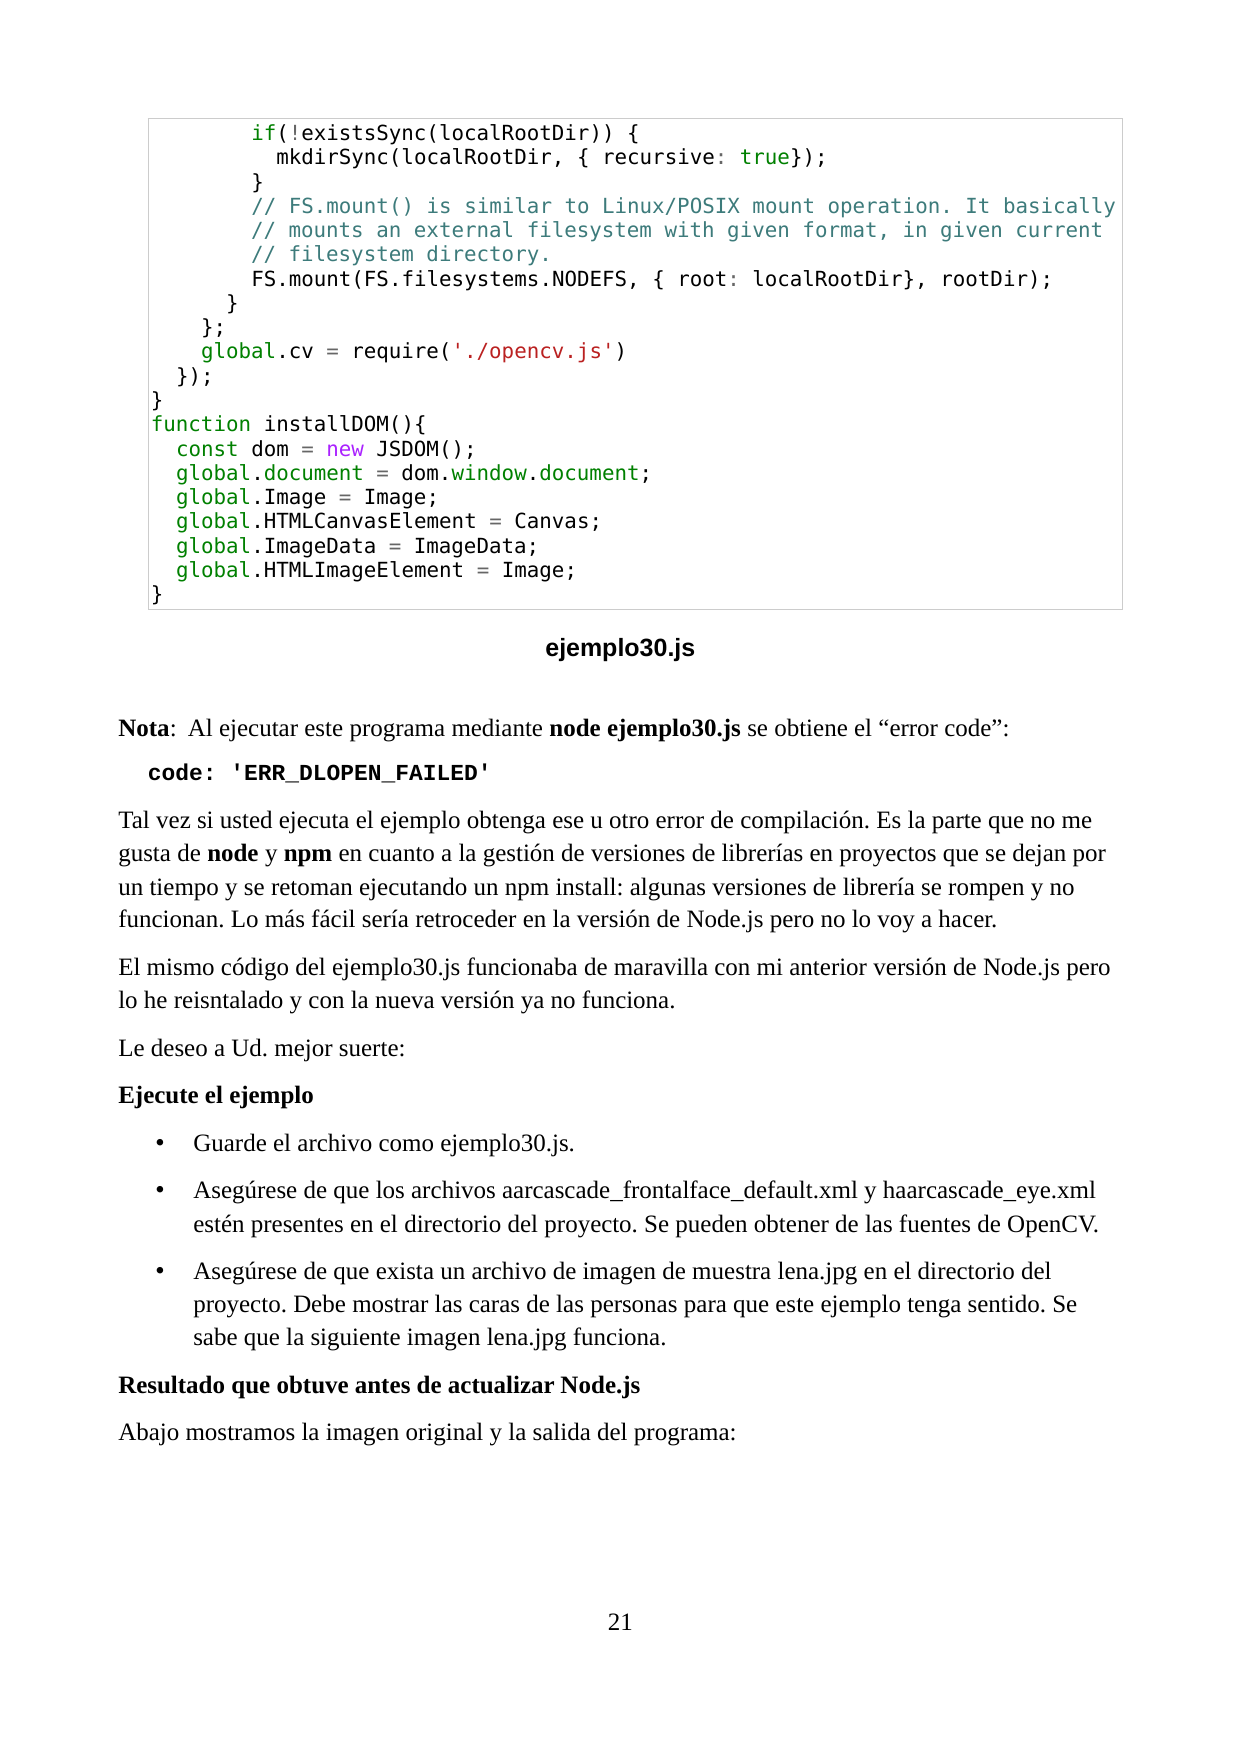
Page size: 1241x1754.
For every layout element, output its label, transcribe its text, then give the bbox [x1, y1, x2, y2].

text function installDOM(){ [149, 409, 1122, 434]
list Asegúrese de que exista un archivo de imagen de muestra lena.jpg en el directorio del proyecto. Debe mostrar las caras de las personas para que este ejemplo tenga sentido. Se sabe que la siguiente imagen lena.jpg funciona. [156, 1256, 1122, 1351]
text // mounts an external filesystem with given format, in given current [149, 215, 1122, 239]
text global.Image = Image; [149, 482, 1122, 506]
text if(!existsSync(localRootDir)) { [149, 119, 1122, 142]
text mkdirSync(localRootDir, { recursive: true}); [149, 142, 1122, 167]
text FS.mount(FS.filesystems.NODEFS, { root: localRootDir}, rootDir); [149, 264, 1122, 288]
text Nota: Al ejecutar este programa mediante node ejemplo30.js se obtiene el “error code”: [118, 713, 1122, 742]
text Ejecute el ejemplo [118, 1080, 1122, 1109]
text ejemplo30.js [118, 633, 1122, 662]
text // FS.mount() is similar to Linux/POSIX mount operation. It basically [149, 191, 1122, 215]
text global.cv = require('./opencv.js') [149, 337, 1122, 361]
text El mismo código del ejemplo30.js funcionaba de maravilla con mi anterior versión de Node.js pero lo he reisntalado y con la nueva versión ya no funciona. [118, 952, 1122, 1014]
text code: 'ERR_DLOPEN_FAILED' [148, 761, 1122, 787]
text global.HTMLCanvasElement = Canvas; [149, 506, 1122, 531]
text } [149, 167, 1122, 191]
text Abajo mostramos la imagen original y la salida del programa: [118, 1417, 1122, 1446]
text global.document = dom.window.document; [149, 458, 1122, 482]
list Asegúrese de que los archivos aarcascade_frontalface_default.xml y haarcascade_eye.xml estén presentes en el directorio del proyecto. Se pueden obtener de las fuentes de OpenCV. [156, 1176, 1122, 1237]
text Resultado que obtuve antes de actualizar Node.js [118, 1370, 1122, 1399]
text const dom = new JSDOM(); [149, 434, 1122, 458]
text }; [149, 312, 1122, 337]
text global.HTMLImageElement = Image; [149, 555, 1122, 579]
text }); [149, 361, 1122, 385]
text Tal vez si usted ejecuta el ejemplo obtenga ese u otro error de compilación. Es la parte que no me gusta de node y npm en cuanto a la gestión de versiones de librerías en proyectos que se dejan por un tiempo y se retoman ejecutando un npm install: algunas versiones de librería se rompen y no funcionan. Lo más fácil sería retroceder en la versión de Node.js pero no lo voy a hacer. [118, 806, 1122, 933]
text // filesystem directory. [149, 239, 1122, 264]
text global.ImageData = ImageData; [149, 531, 1122, 555]
list Guarde el archivo como ejemplo30.js. [156, 1128, 1122, 1157]
text } [149, 288, 1122, 312]
text } [149, 385, 1122, 409]
text } [149, 579, 1122, 609]
text Le deseo a Ud. mejor suerte: [118, 1033, 1122, 1062]
